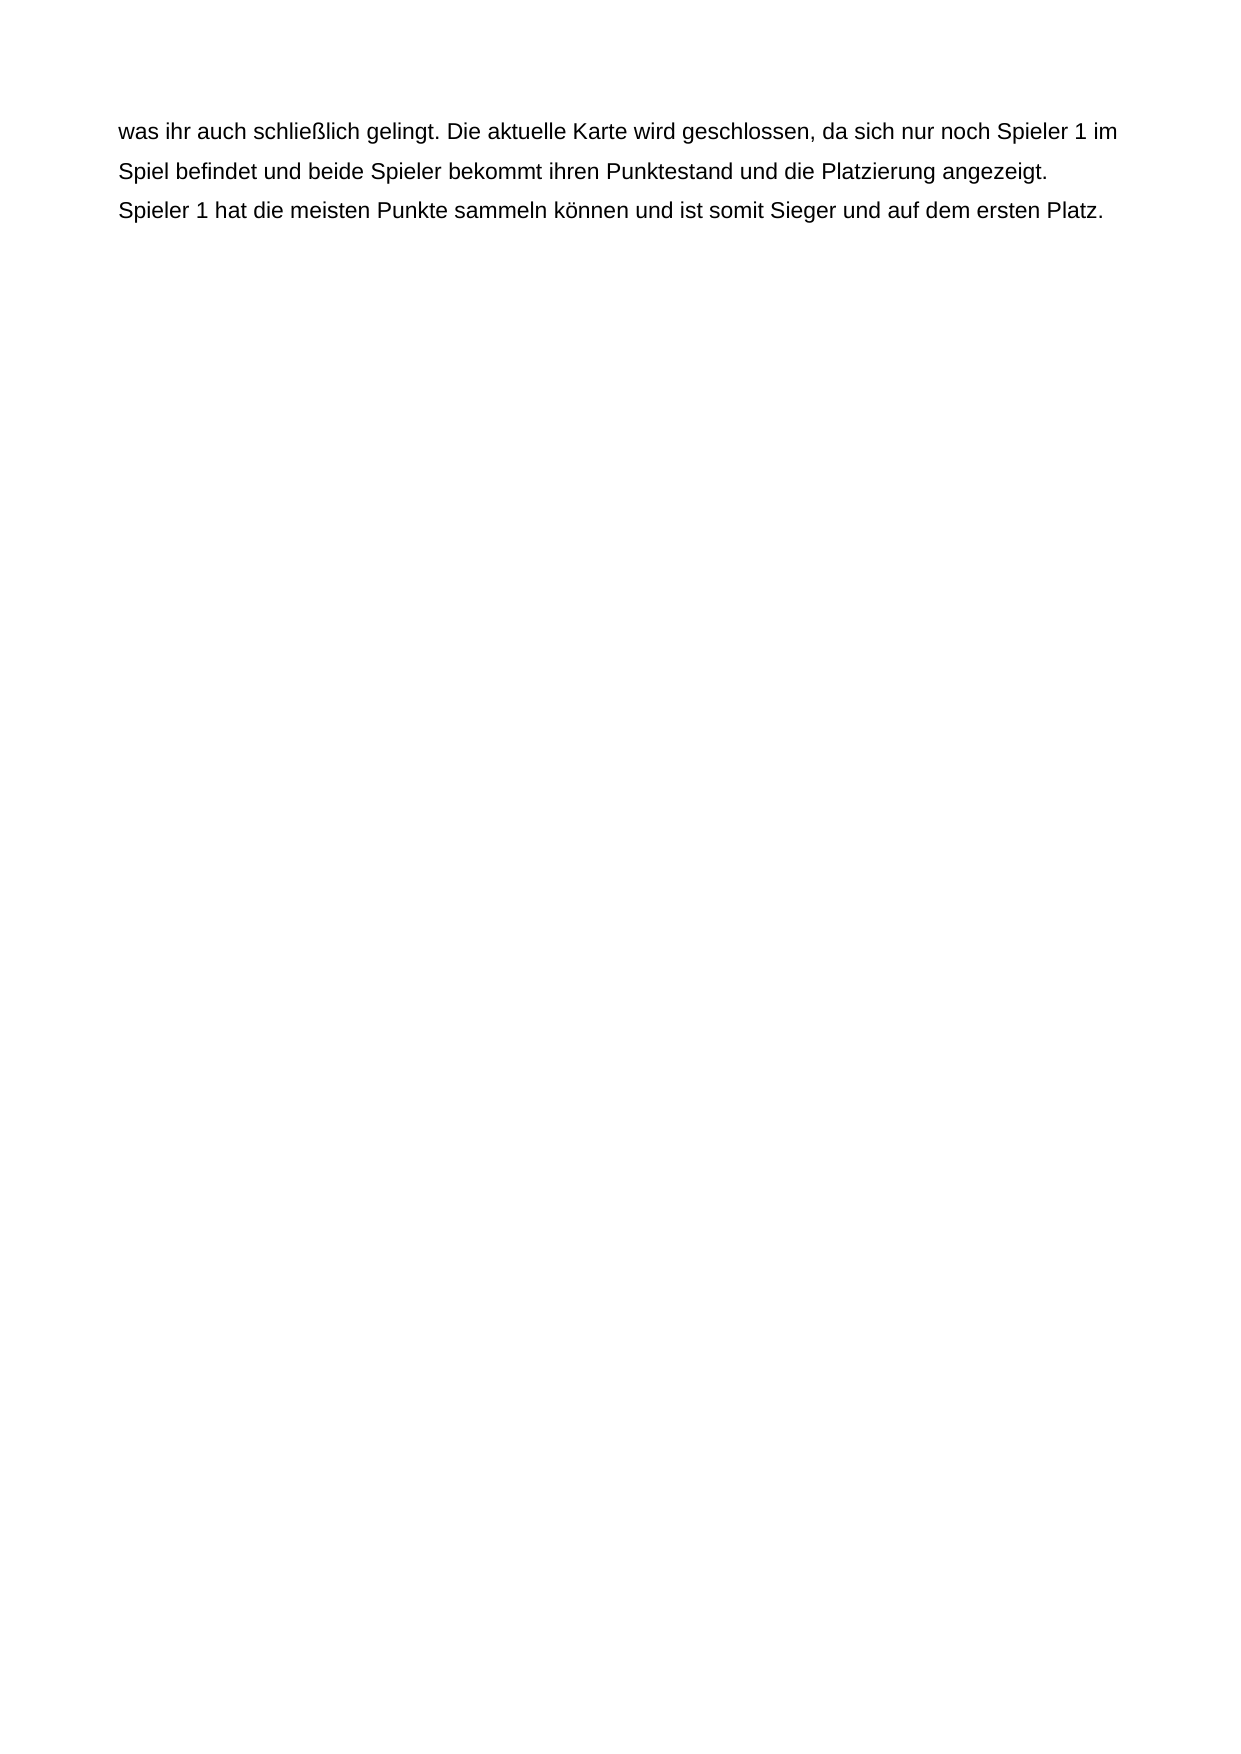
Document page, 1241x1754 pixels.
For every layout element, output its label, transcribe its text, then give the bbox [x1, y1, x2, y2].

text was ihr auch schließlich gelingt. Die aktuelle Karte wird geschlossen, da sich nur noch Spieler 1 im Spiel befindet und beide Spieler bekommt ihren Punktestand und die Platzierung angezeigt. Spieler 1 hat die meisten Punkte sammeln können und ist somit Sieger und auf dem ersten Platz. [118, 118, 1122, 223]
